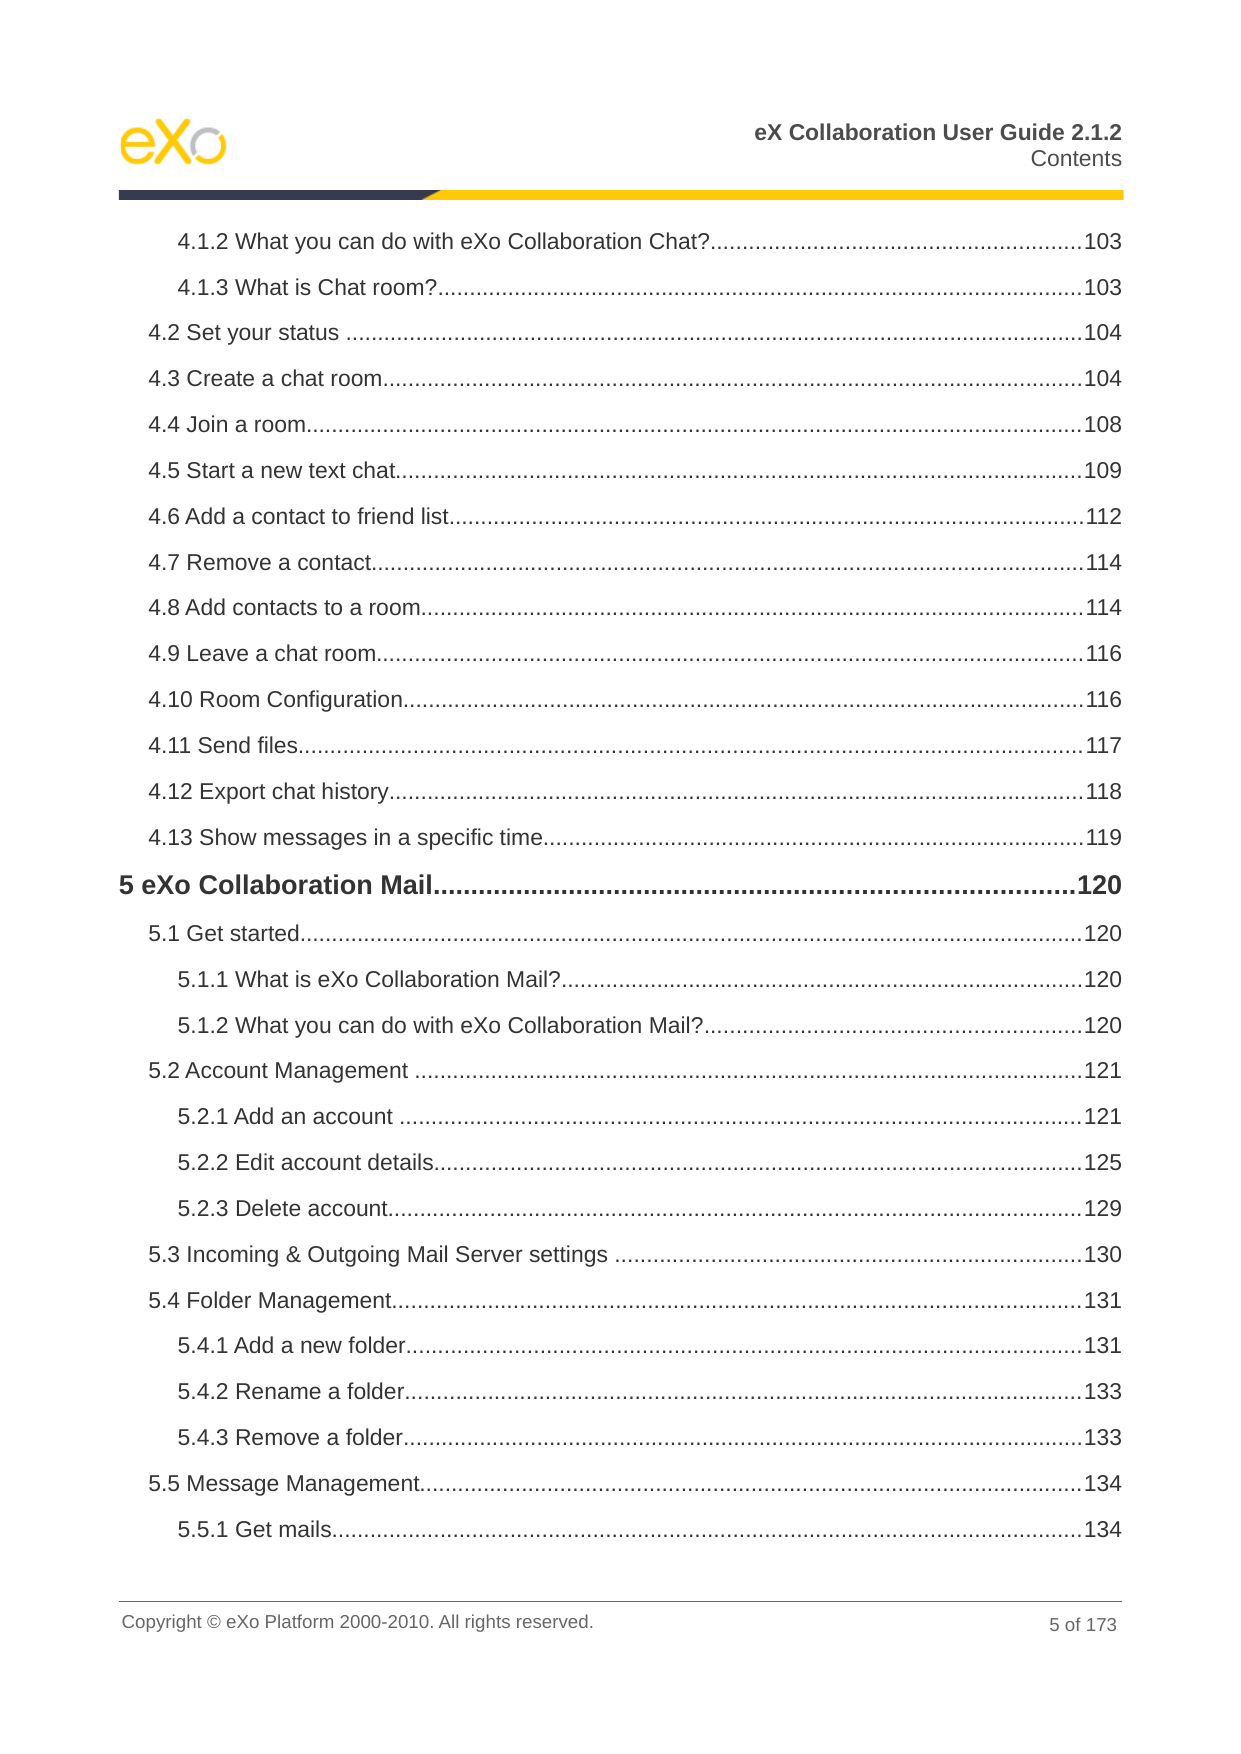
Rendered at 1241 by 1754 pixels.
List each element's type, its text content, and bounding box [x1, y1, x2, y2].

text 4.2 Set your status 104 [148, 319, 1122, 346]
text 4.7 Remove a contact 114 [148, 548, 1122, 575]
picture [120, 118, 227, 165]
text 4.10 Room Configuration 116 [148, 686, 1122, 712]
text 4.4 Join a room 108 [148, 411, 1122, 437]
text 5.4.1 Add a new folder 131 [177, 1332, 1122, 1359]
text 4.9 Leave a chat room 116 [148, 640, 1122, 666]
text 5.5 Message Management 134 [148, 1470, 1122, 1496]
picture [118, 190, 1124, 200]
text 5.4.2 Rename a folder 133 [177, 1378, 1122, 1405]
text 4.1.2 What you can do with eXo Collaboration Chat? 103 [177, 228, 1122, 254]
text 4.1.3 What is Chat room? 103 [177, 273, 1122, 300]
text 4.5 Start a new text chat 109 [148, 457, 1122, 483]
text 4.11 Send files 117 [148, 732, 1122, 758]
text 5.4 Folder Management 131 [148, 1287, 1122, 1313]
text 5.1 Get started 120 [148, 920, 1122, 946]
text 4.13 Show messages in a specific time 119 [148, 823, 1122, 850]
text 4.12 Export chat history 118 [148, 778, 1122, 804]
text 5.2.2 Edit account details 125 [177, 1149, 1122, 1176]
text 5.4.3 Remove a folder 133 [177, 1424, 1122, 1451]
text 5.3 Incoming & Outgoing Mail Server settings 130 [148, 1241, 1122, 1267]
text 5 eXo Collaboration Mail 120 [118, 869, 1122, 901]
text 5.2.3 Delete account 129 [177, 1195, 1122, 1221]
text 4.8 Add contacts to a room 114 [148, 594, 1122, 621]
text 5.1.2 What you can do with eXo Collaboration Mail? 120 [177, 1012, 1122, 1038]
text 5.5.1 Get mails 134 [177, 1516, 1122, 1542]
text 4.6 Add a contact to friend list 112 [148, 503, 1122, 529]
text 5.2.1 Add an account 121 [177, 1103, 1122, 1130]
text 4.3 Create a chat room 104 [148, 365, 1122, 391]
text 5.1.1 What is eXo Collaboration Mail? 120 [177, 966, 1122, 992]
text 5.2 Account Management 121 [148, 1057, 1122, 1084]
